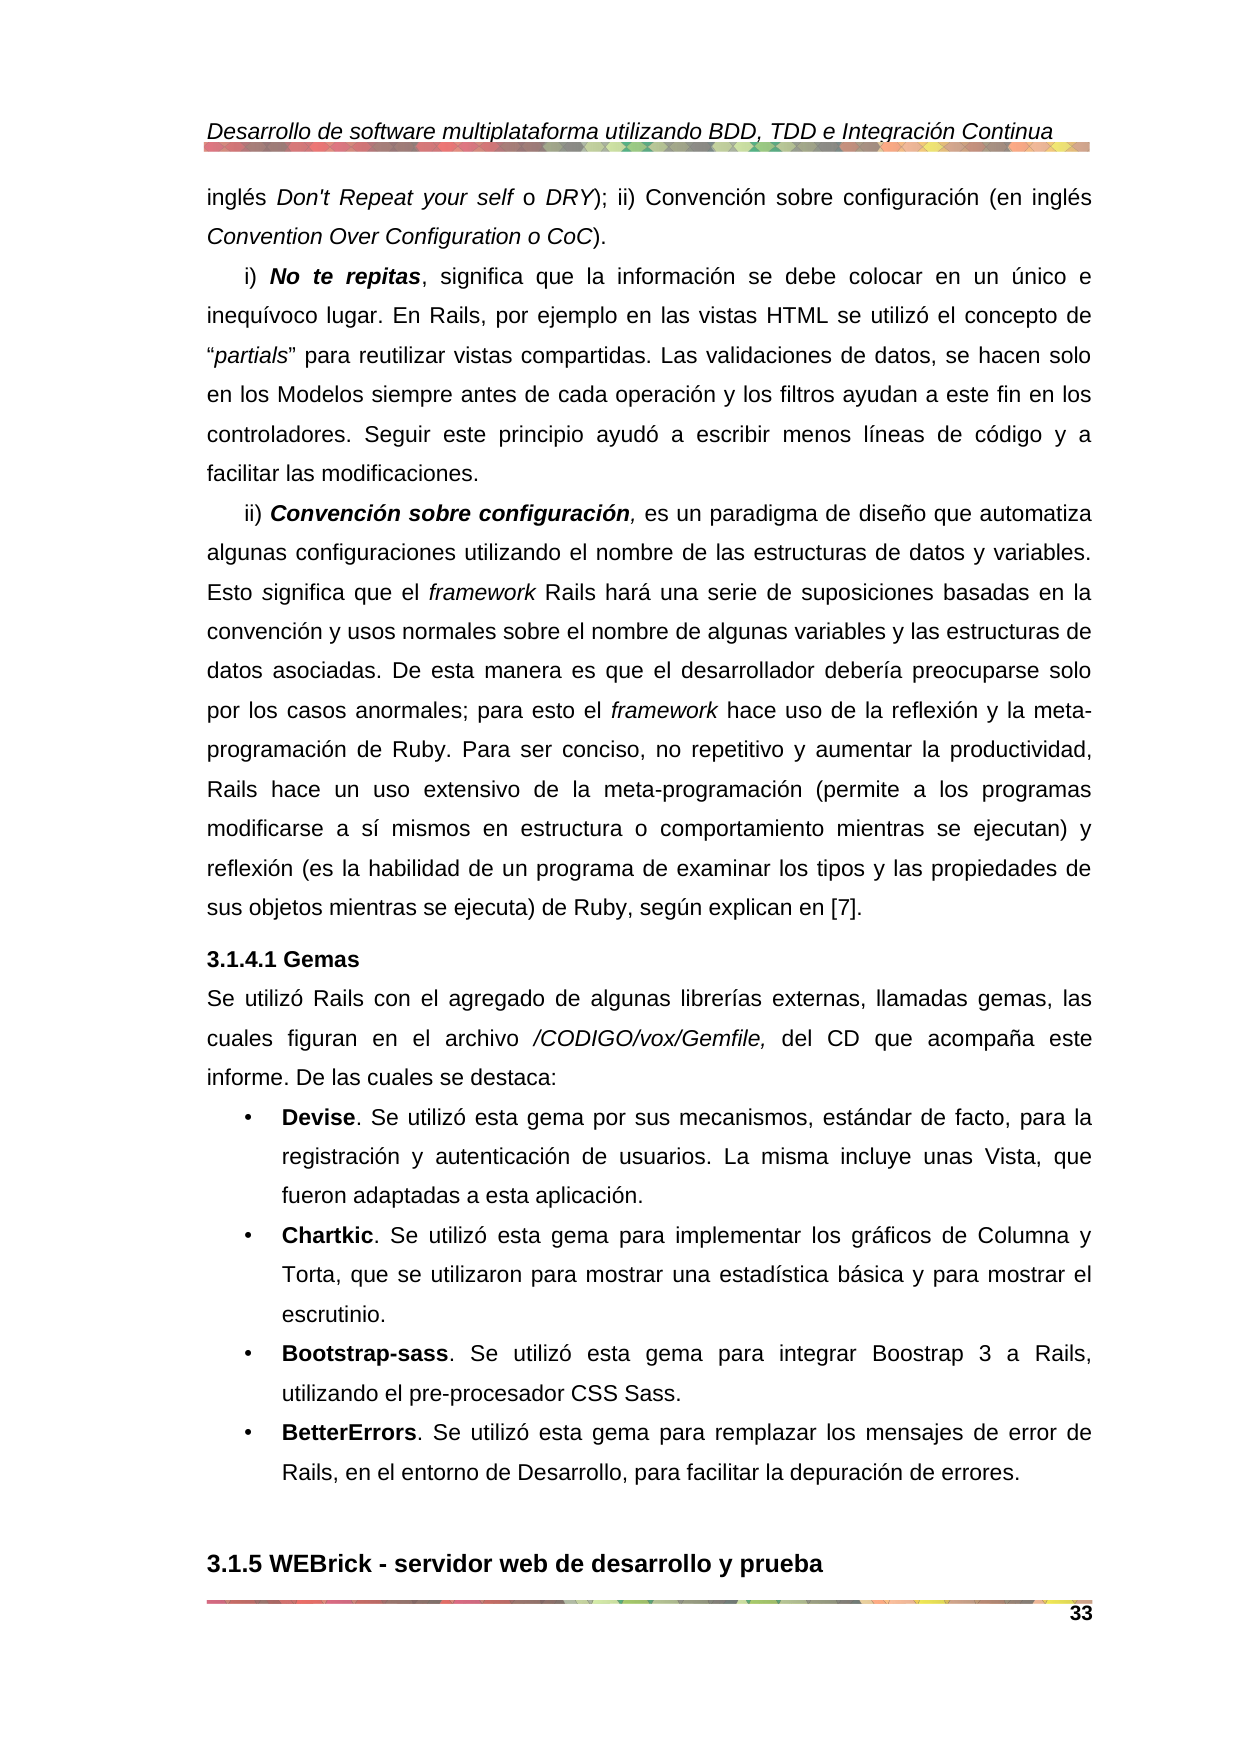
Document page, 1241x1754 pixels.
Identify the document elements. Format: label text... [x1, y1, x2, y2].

text ii) Convención sobre configuración, es un paradigma de diseño que automatiza algunas configuraciones utilizando el nombre de las estructuras de datos y variables. Esto significa que el framework Rails hará una serie de suposiciones basadas en la convención y usos normales sobre el nombre de algunas variables y las estructuras de datos asociadas. De esta manera es que el desarrollador debería preocuparse solo por los casos anormales; para esto el framework hace uso de la reflexión y la meta-programación de Ruby. Para ser conciso, no repetitivo y aumentar la productividad, Rails hace un uso extensivo de la meta-programación (permite a los programas modificarse a sí mismos en estructura o comportamiento mientras se ejecutan) y reflexión (es la habilidad de un programa de examinar los tipos y las propiedades de sus objetos mientras se ejecuta) de Ruby, según explican en [7]. [207, 499, 1093, 921]
list BetterErrors. Se utilizó esta gema para remplazar los mensajes de error de Rails, en el entorno de Desarrollo, para facilitar la depuración de errores. [244, 1419, 1093, 1485]
list Devise. Se utilizó esta gema por sus mecanismos, estándar de facto, para la registración y autenticación de usuarios. La misma incluye unas Vista, que fueron adaptadas a esta aplicación. [244, 1103, 1093, 1209]
text [206, 1600, 1093, 1604]
list Bootstrap-sass. Se utilizó esta gema para integrar Boostrap 3 a Rails, utilizando el pre-procesador CSS Sass. [244, 1340, 1093, 1406]
text Se utilizó Rails con el agregado de algunas librerías externas, llamadas gemas, las cuales figuran en el archivo /CODIGO/vox/Gemfile, del CD que acompaña este informe. De las cuales se destaca: [207, 985, 1093, 1090]
text inglés Don't Repeat your self o DRY); ii) Convención sobre configuración (en inglés Convention Over Configuration o CoC). [207, 184, 1093, 249]
text i) No te repitas, significa que la información se debe colocar en un único e inequívoco lugar. En Rails, por ejemplo en las vistas HTML se utilizó el concepto de “partials” para reutilizar vistas compartidas. Las validaciones de datos, se hacen solo en los Modelos siempre antes de cada operación y los filtros ayudan a este fin en los controladores. Seguir este principio ayudó a escribir menos líneas de código y a facilitar las modificaciones. [207, 263, 1093, 486]
text [203, 142, 1090, 152]
text 3.1.4.1 Gemas [207, 946, 1093, 972]
list Chartkic. Se utilizó esta gema para implementar los gráficos de Columna y Torta, que se utilizaron para mostrar una estadística básica y para mostrar el escrutinio. [244, 1222, 1093, 1327]
list 3.1.5 WEBrick - servidor web de desarrollo y prueba [207, 1549, 1093, 1578]
